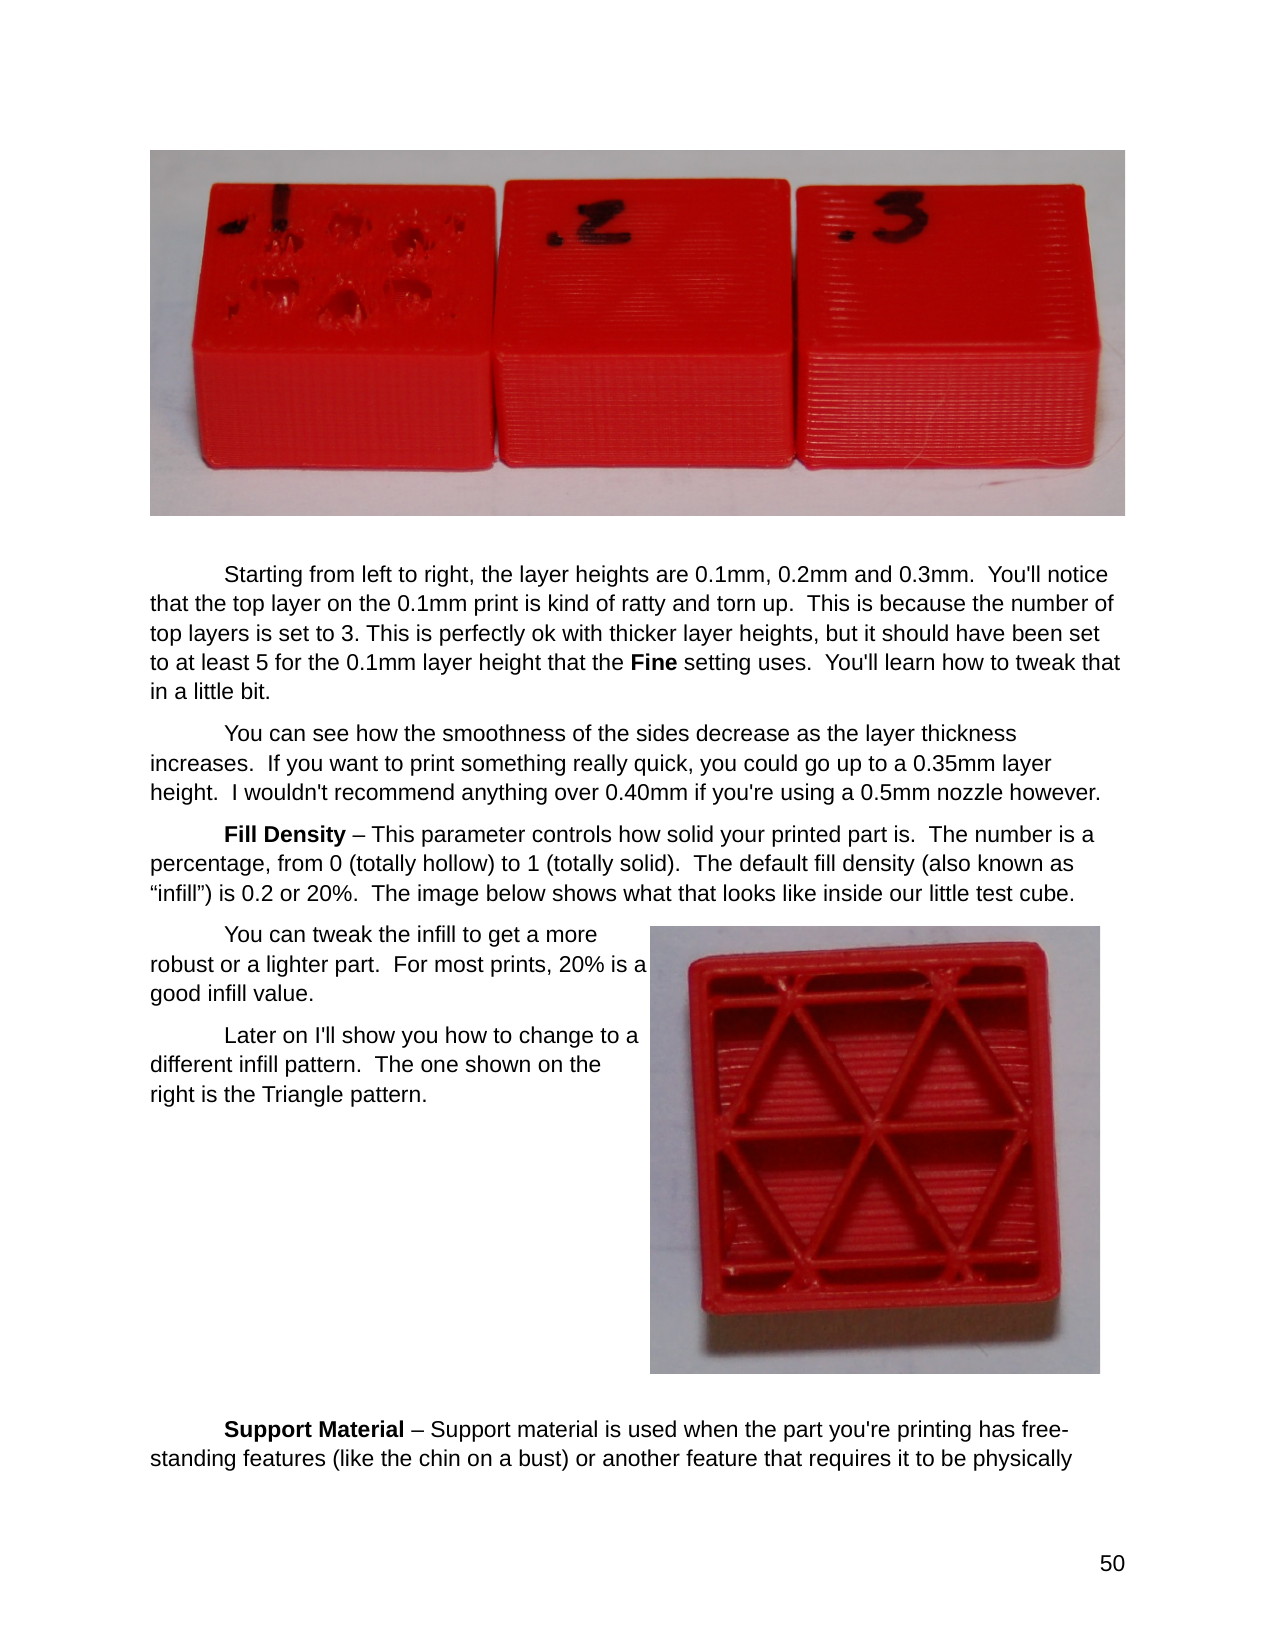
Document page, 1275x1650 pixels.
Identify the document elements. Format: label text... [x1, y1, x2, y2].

text You can see how the smoothness of the sides decrease as the layer thickness increases. If you want to print something really quick, you could go up to a 0.35mm layer height. I wouldn't recommend anything over 0.40mm if you're using a 0.5mm nozzle however. [150, 721, 1125, 805]
text Fill Density – This parameter controls how solid your printed part is. The number is a percentage, from 0 (totally hollow) to 1 (totally solid). The default fill density (also known as “infill”) is 0.2 or 20%. The image below shows what that looks like inside our little test cube. [150, 822, 1125, 906]
picture [150, 150, 1125, 516]
picture [650, 926, 1100, 1374]
text You can tweak the infill to get a more robust or a lighter part. For most prints, 20% is a good infill value. [150, 922, 1125, 1007]
text Later on I'll show you how to change to a different infill pattern. The one shown on the right is the Triangle pattern. [150, 1023, 650, 1107]
text Starting from left to right, the layer heights are 0.1mm, 0.2mm and 0.3mm. You'll notice that the top layer on the 0.1mm print is kind of ratty and torn up. This is because the number of top layers is set to 3. This is perfectly ok with thicker layer heights, but it should have been set to at least 5 for the 0.1mm layer height that the Fine setting uses. You'll learn how to tweak that in a little bit. [150, 562, 1125, 705]
text Support Material – Support material is used when the part you're printing has free-standing features (like the chin on a bust) or another feature that requires it to be physically [150, 1417, 1125, 1472]
